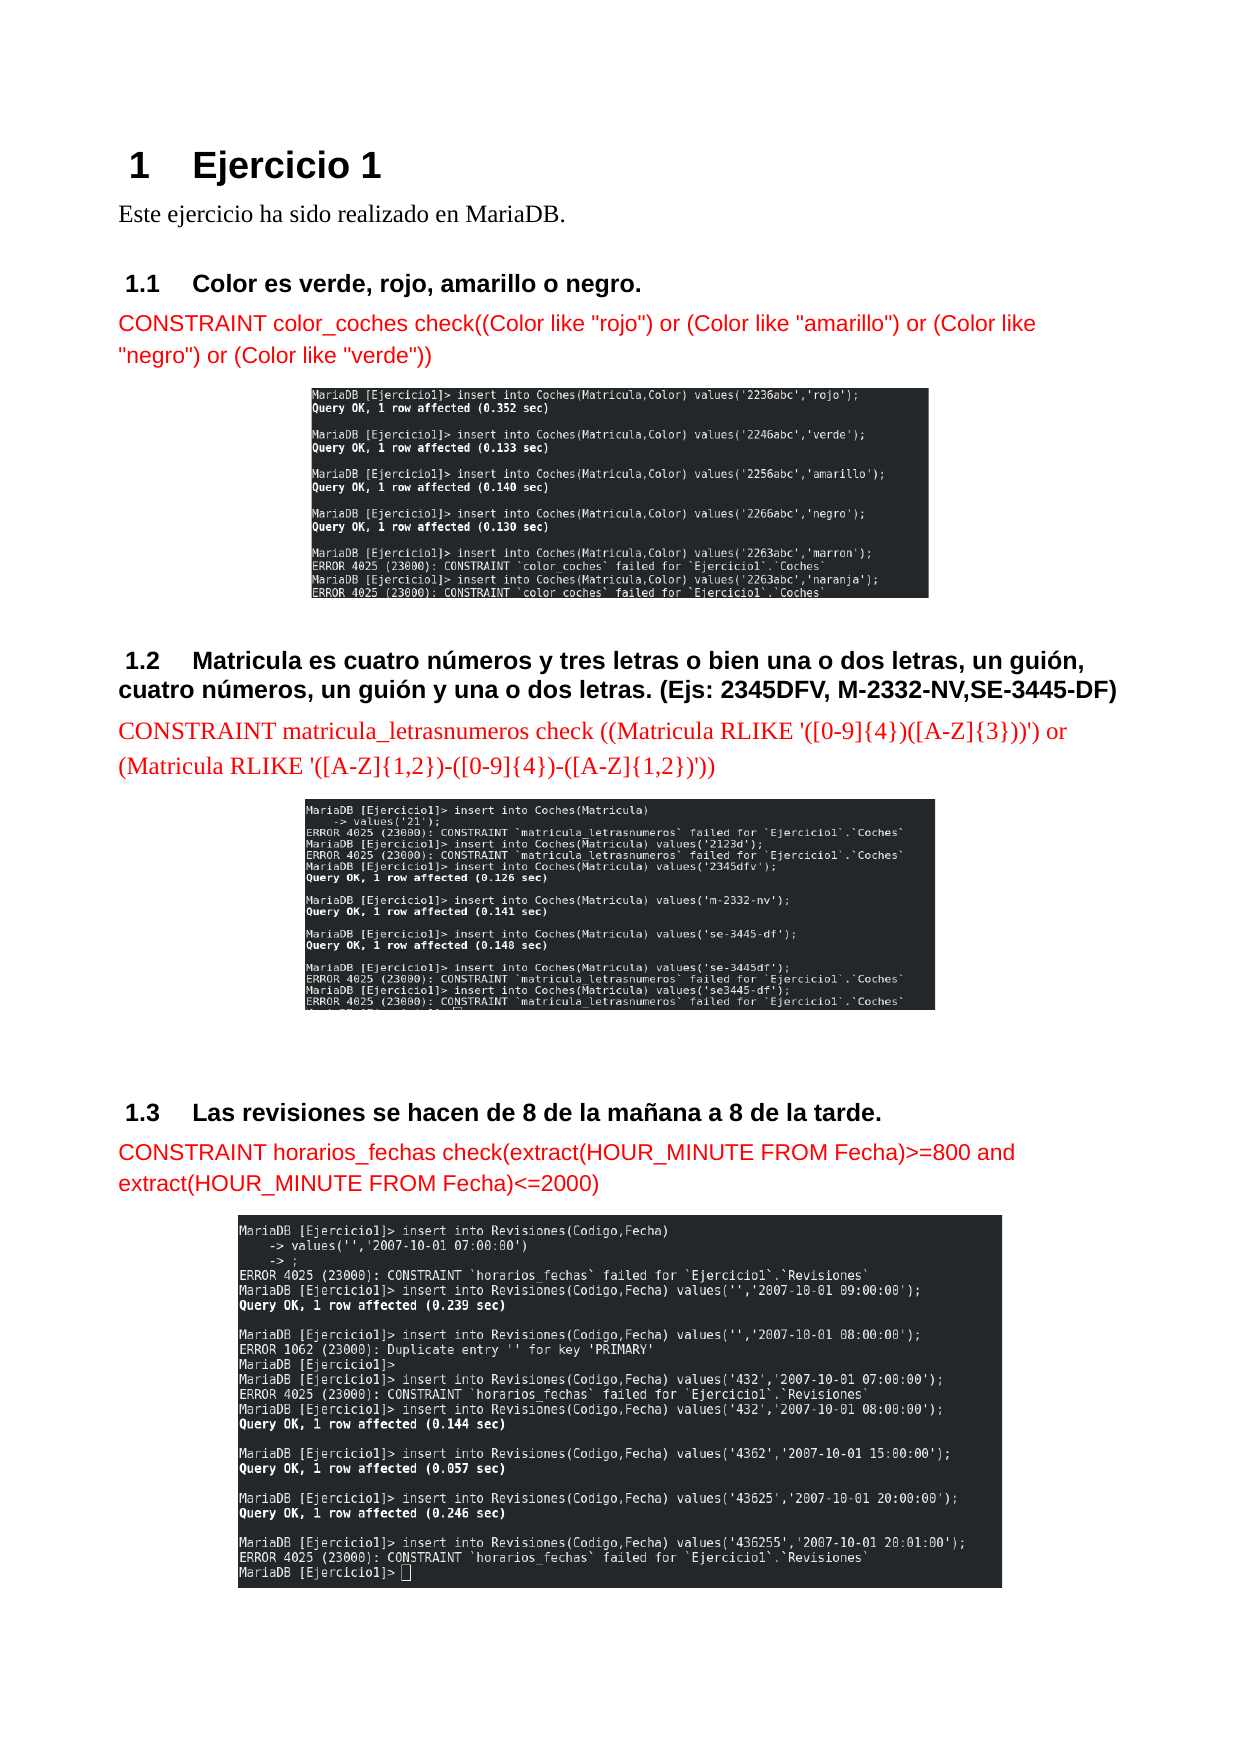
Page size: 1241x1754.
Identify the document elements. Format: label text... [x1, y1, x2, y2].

text Este ejercicio ha sido realizado en MariaDB. [118, 199, 1122, 228]
subtitle Matricula es cuatro números y tres letras o bien una o dos letras, un guión, cuatro números, un guión y una o dos letras. (Ejs: 2345DFV, M-2332-NV,SE-3445-DF) [118, 646, 1122, 704]
subtitle Color es verde, rojo, amarillo o negro. [118, 269, 1122, 298]
text CONSTRAINT matricula_letrasnumeros check ((Matricula RLIKE '([0-9]{4})([A-Z]{3}))') or (Matricula RLIKE '([A-Z]{1,2})-([0-9]{4})-([A-Z]{1,2})')) [118, 716, 1122, 779]
text CONSTRAINT color_coches check((Color like "rojo") or (Color like "amarillo") or (Color like "negro") or (Color like "verde")) [118, 310, 1122, 368]
text CONSTRAINT horarios_fechas check(extract(HOUR_MINUTE FROM Fecha)>=800 and extract(HOUR_MINUTE FROM Fecha)<=2000) [118, 1139, 1122, 1197]
subtitle Ejercicio 1 [118, 143, 1122, 187]
subtitle Las revisiones se hacen de 8 de la mañana a 8 de la tarde. [118, 1097, 1122, 1126]
